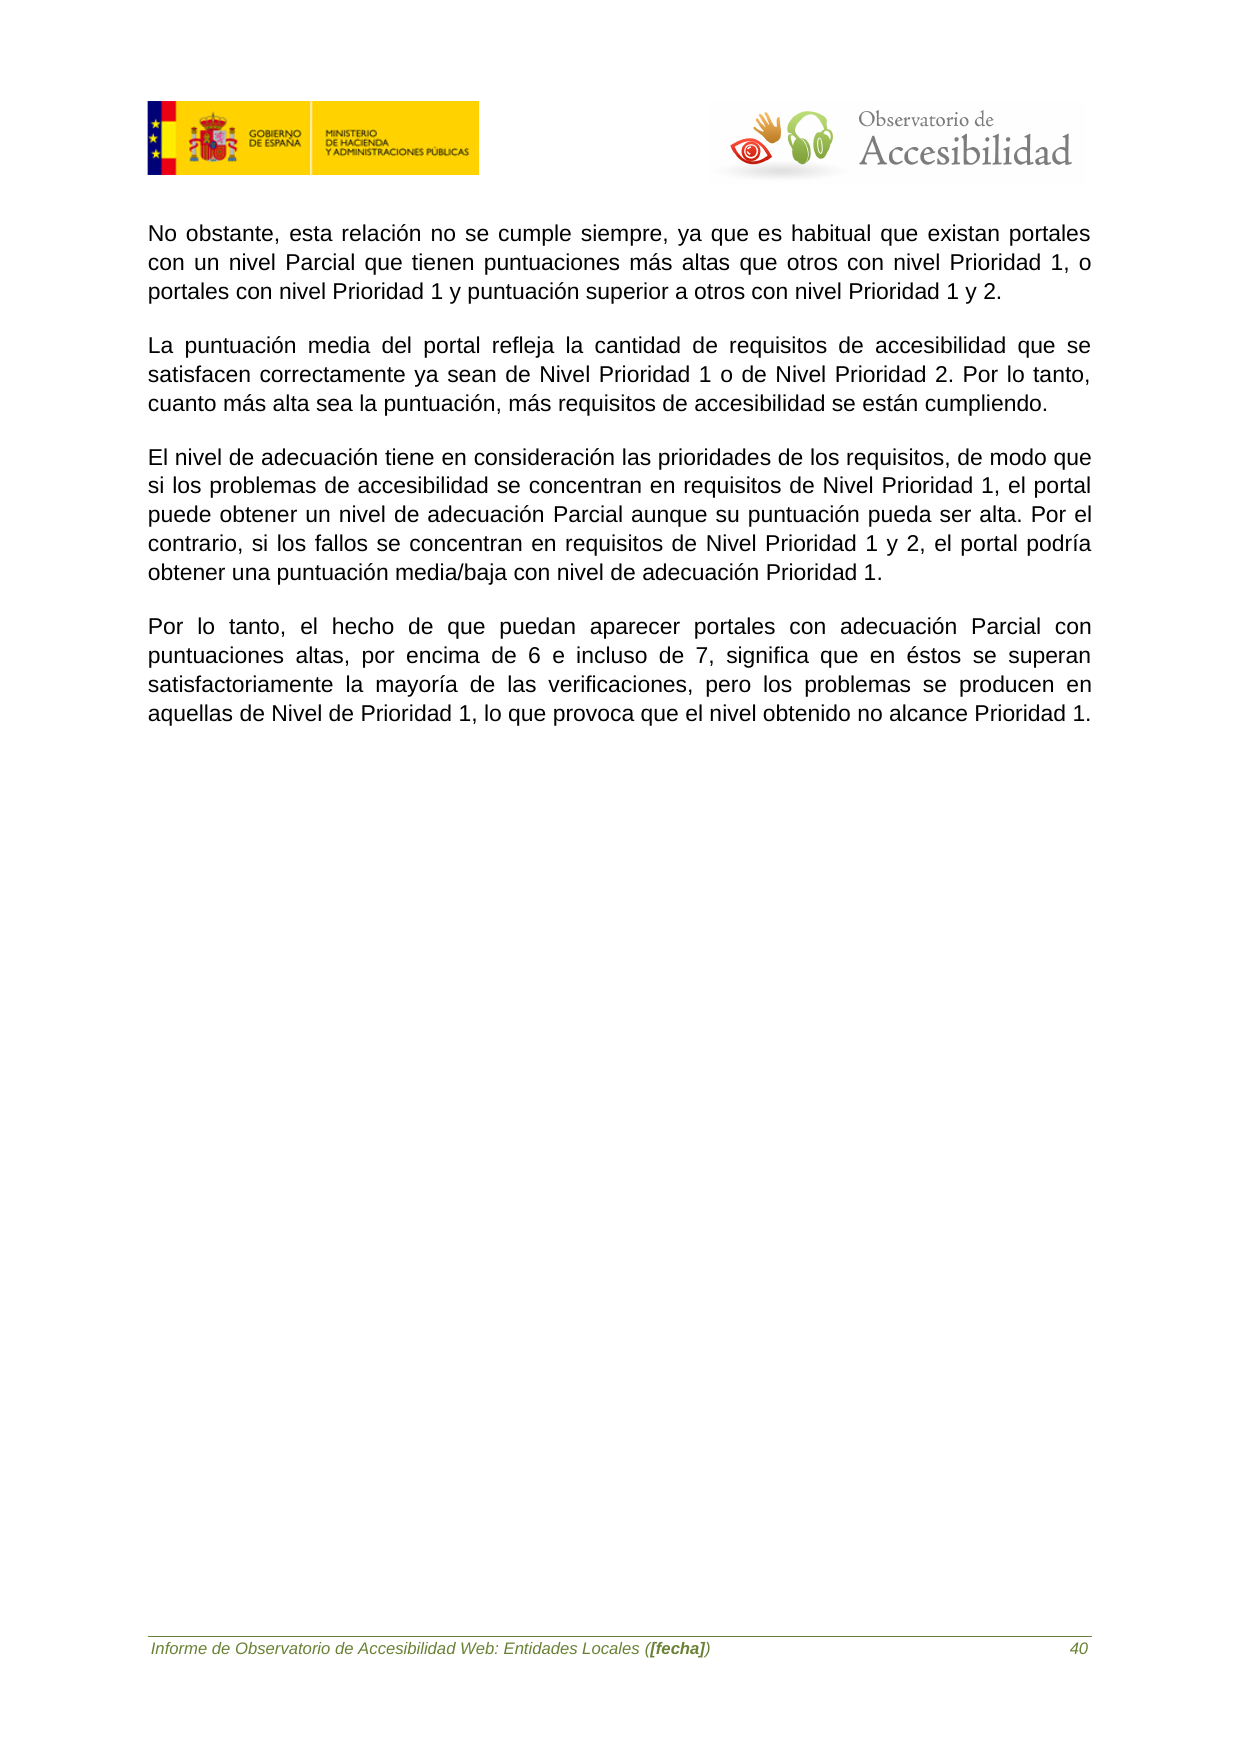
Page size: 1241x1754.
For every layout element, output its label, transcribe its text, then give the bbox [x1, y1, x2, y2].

text La puntuación media del portal refleja la cantidad de requisitos de accesibilidad que se satisfacen correctamente ya sean de Nivel Prioridad 1 o de Nivel Prioridad 2. Por lo tanto, cuanto más alta sea la puntuación, más requisitos de accesibilidad se están cumpliendo. [148, 332, 1092, 416]
text Por lo tanto, el hecho de que puedan aparecer portales con adecuación Parcial con puntuaciones altas, por encima de 6 e incluso de 7, significa que en éstos se superan satisfactoriamente la mayoría de las verificaciones, pero los problemas se producen en aquellas de Nivel de Prioridad 1, lo que provoca que el nivel obtenido no alcance Prioridad 1. [148, 613, 1092, 726]
text No obstante, esta relación no se cumple siempre, ya que es habitual que existan portales con un nivel Parcial que tienen puntuaciones más altas que otros con nivel Prioridad 1, o portales con nivel Prioridad 1 y puntuación superior a otros con nivel Prioridad 1 y 2. [148, 220, 1092, 304]
picture [147, 101, 479, 175]
picture [710, 102, 1086, 185]
text El nivel de adecuación tiene en consideración las prioridades de los requisitos, de modo que si los problemas de accesibilidad se concentran en requisitos de Nivel Prioridad 1, el portal puede obtener un nivel de adecuación Parcial aunque su puntuación pueda ser alta. Por el contrario, si los fallos se concentran en requisitos de Nivel Prioridad 1 y 2, el portal podría obtener una puntuación media/baja con nivel de adecuación Prioridad 1. [148, 443, 1092, 586]
